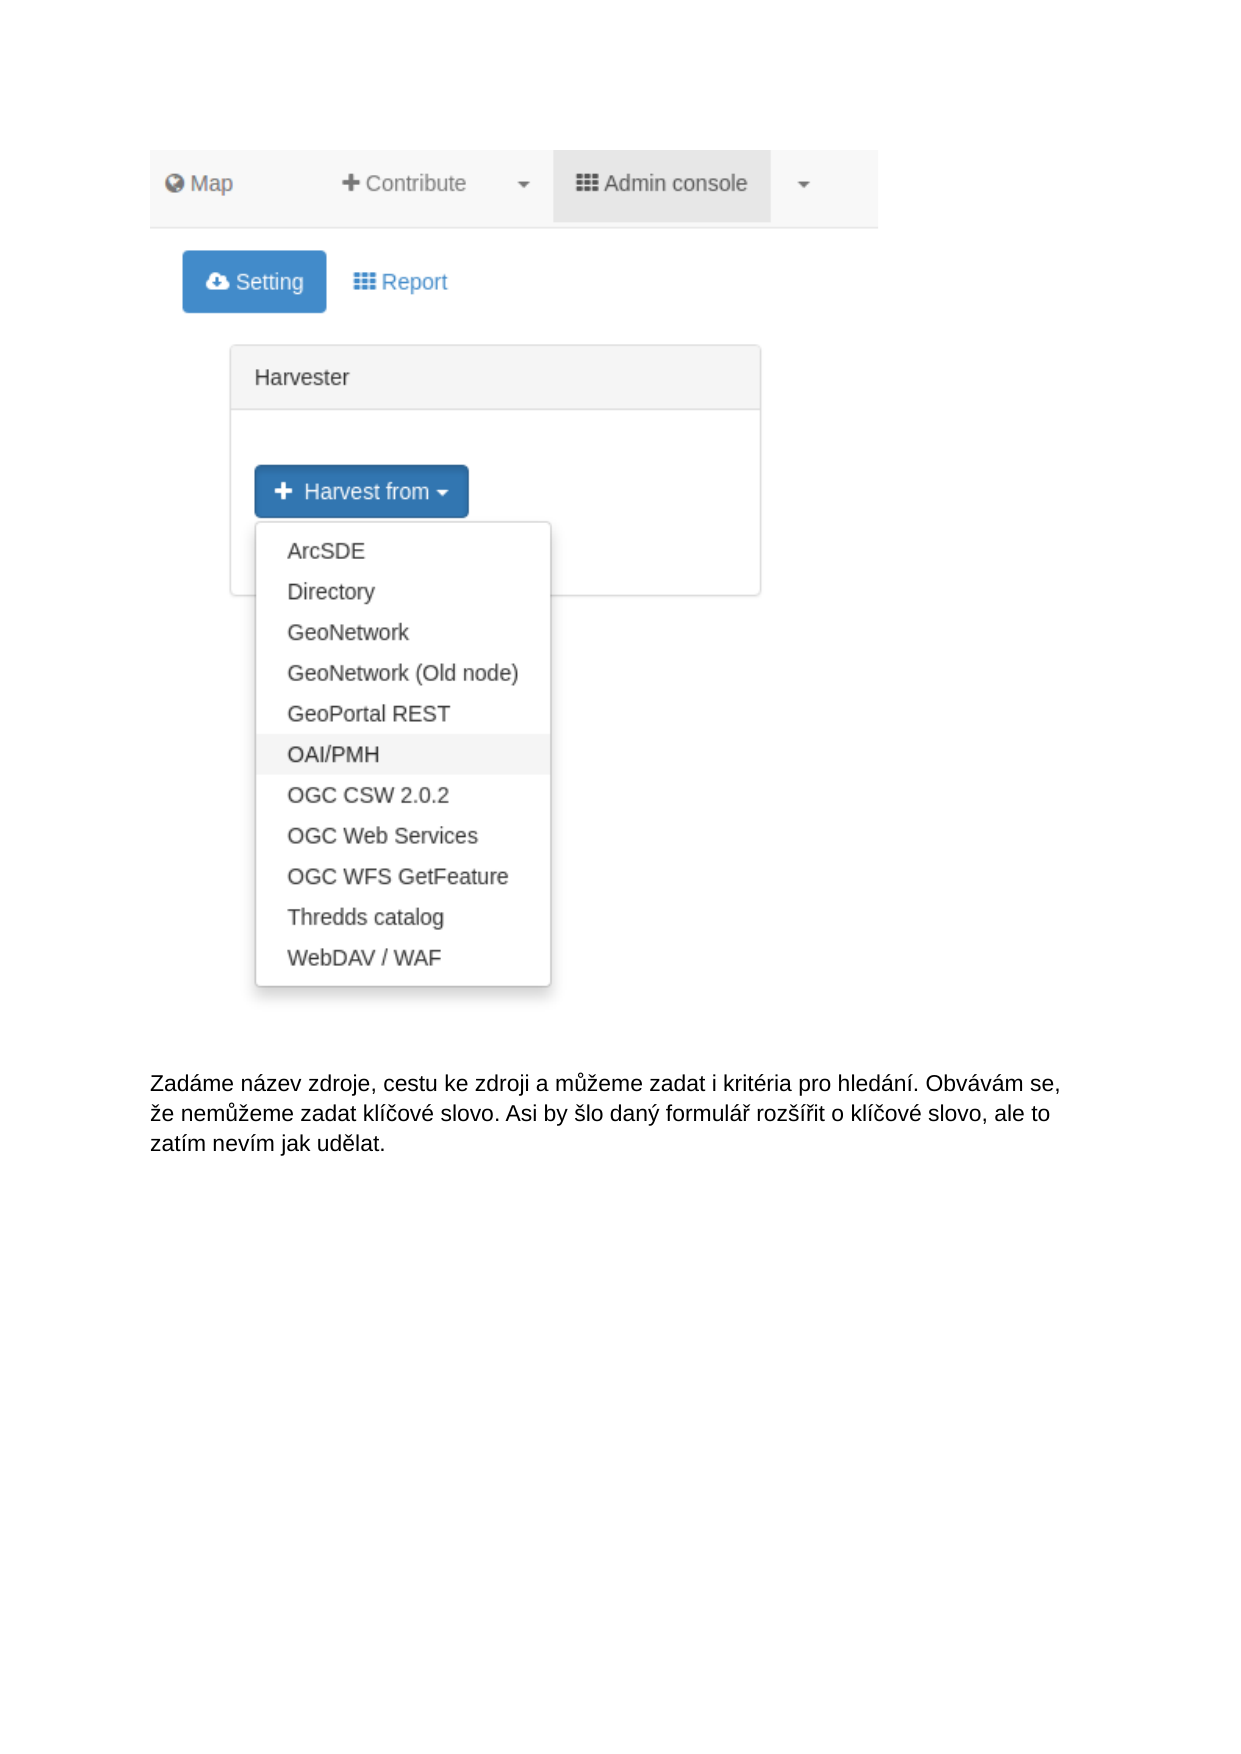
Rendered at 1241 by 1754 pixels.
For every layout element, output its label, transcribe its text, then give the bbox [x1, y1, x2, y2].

picture [150, 150, 879, 1066]
text Zadáme název zdroje, cestu ke zdroji a můžeme zadat i kritéria pro hledání. Obvávám se, že nemůžeme zadat klíčové slovo. Asi by šlo daný formulář rozšířit o klíčové slovo, ale to zatím nevím jak udělat. [150, 1069, 1090, 1156]
